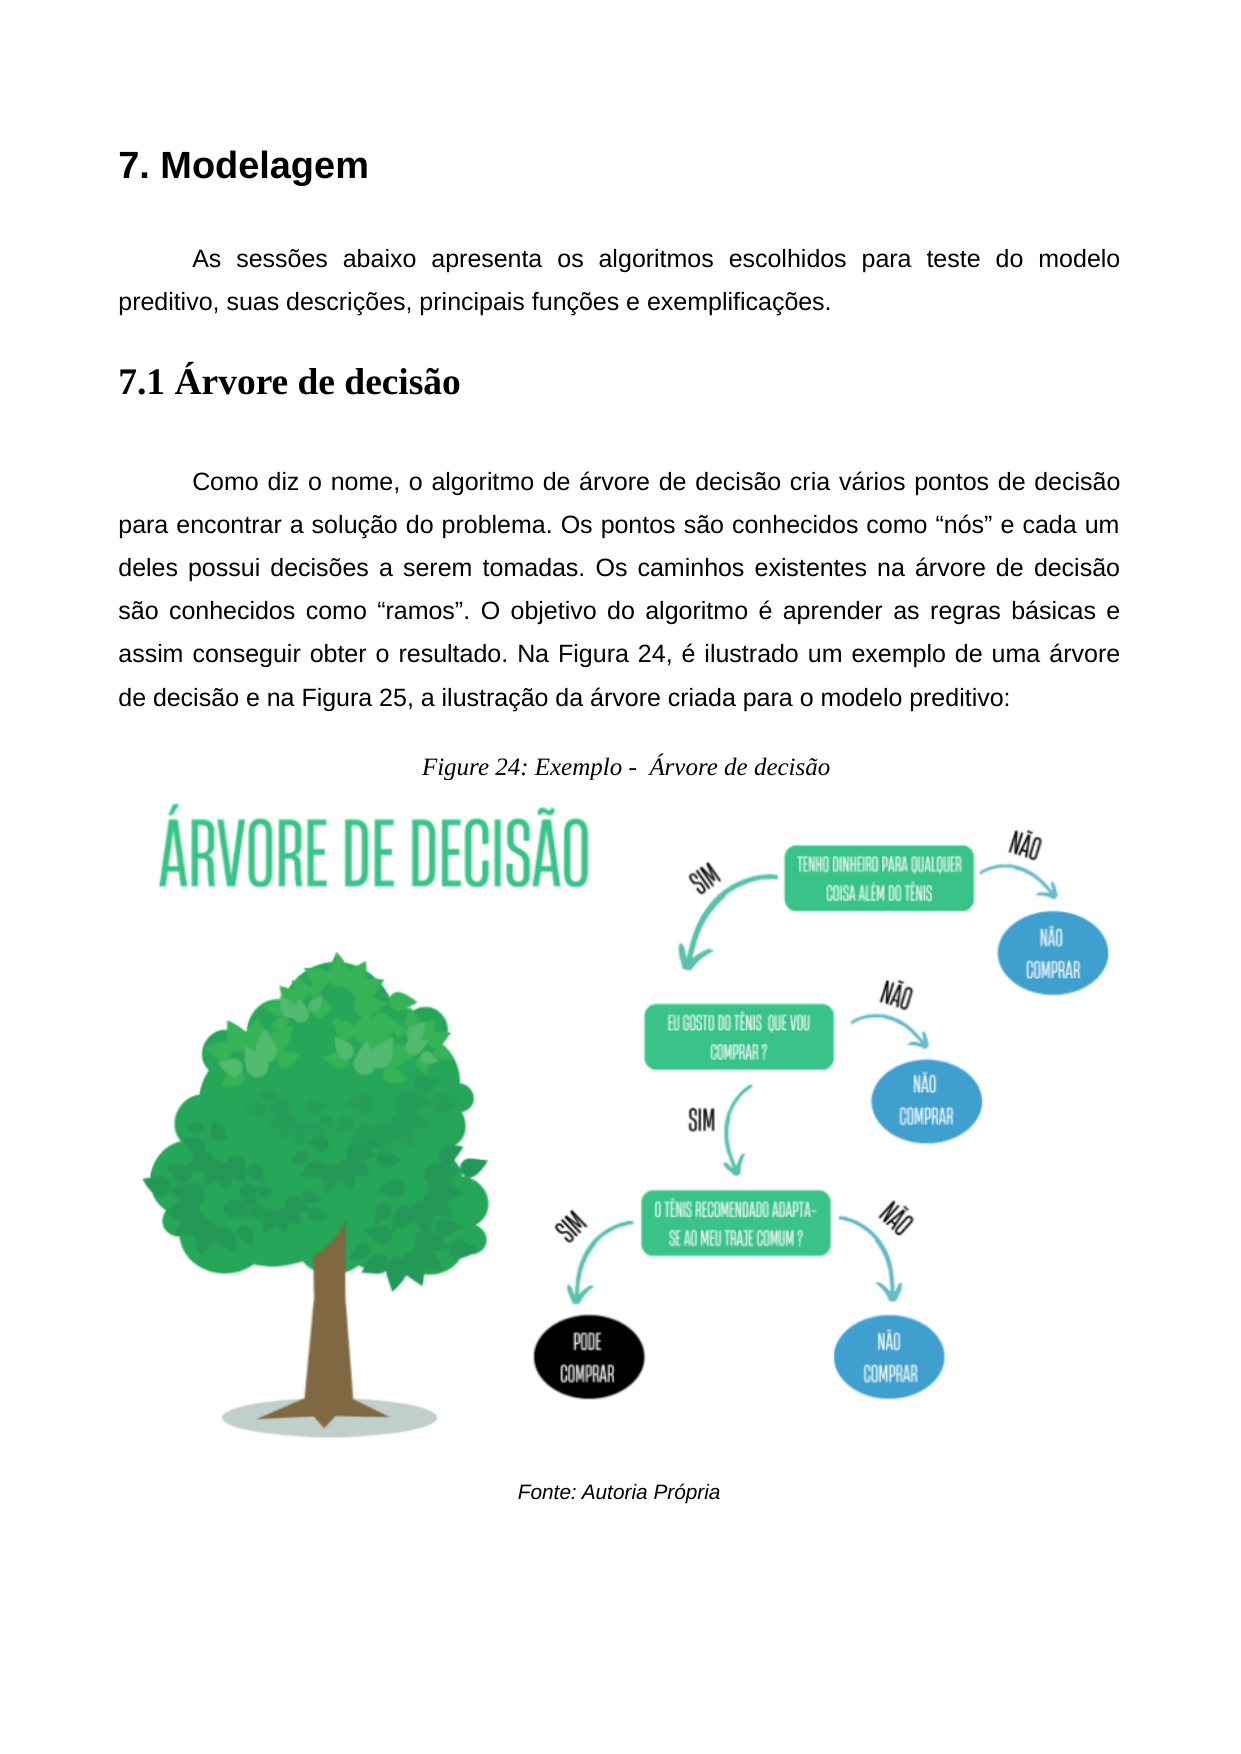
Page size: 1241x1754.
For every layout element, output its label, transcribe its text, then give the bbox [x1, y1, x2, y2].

picture [125, 780, 1130, 1457]
text Como diz o nome, o algoritmo de árvore de decisão cria vários pontos de decisão para encontrar a solução do problema. Os pontos são conhecidos como “nós” e cada um deles possui decisões a serem tomadas. Os caminhos existentes na árvore de decisão são conhecidos como “ramos”. O objetivo do algoritmo é aprender as regras básicas e assim conseguir obter o resultado. Na Figura 24, é ilustrado um exemplo de uma árvore de decisão e na Figura 25, a ilustração da árvore criada para o modelo preditivo: [118, 467, 1122, 711]
subtitle 7.1 Árvore de decisão [118, 359, 1122, 403]
text As sessões abaixo apresenta os algoritmos escolhidos para teste do modelo preditivo, suas descrições, principais funções e exemplificações. [118, 244, 1122, 316]
subtitle 7. Modelagem [118, 143, 1122, 187]
text Figure 24: Exemplo - Árvore de decisão [125, 752, 1129, 780]
text Fonte: Autoria Própria [118, 734, 1129, 1504]
